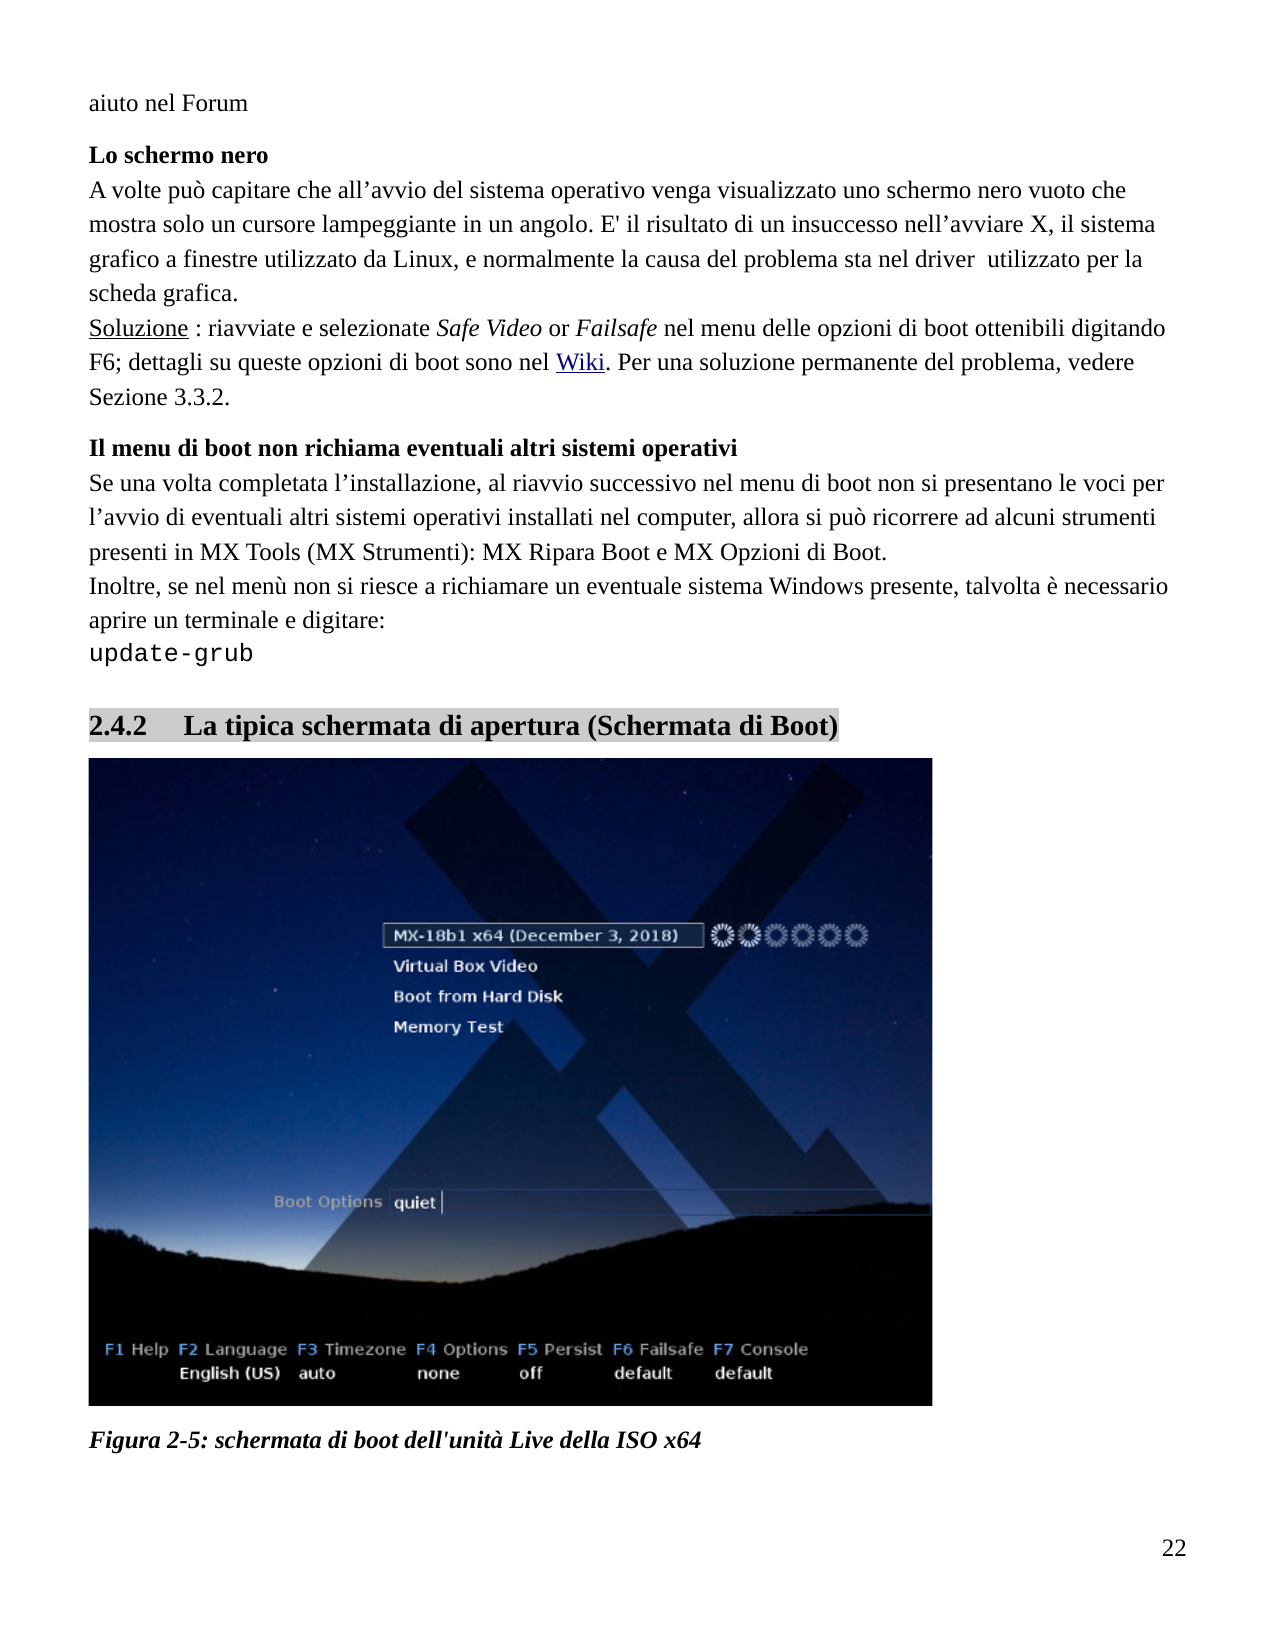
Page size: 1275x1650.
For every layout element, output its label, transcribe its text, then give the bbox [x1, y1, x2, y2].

text Lo schermo nero [88, 140, 1186, 169]
text Inoltre, se nel menù non si riesce a richiamare un eventuale sistema Windows presente, talvolta è necessario aprire un terminale e digitare: [88, 571, 1186, 634]
text Il menu di boot non richiama eventuali altri sistemi operativi [88, 433, 1186, 462]
subtitle 2.4.2 La tipica schermata di apertura (Schermata di Boot) [839, 708, 1186, 742]
text update-grub [88, 640, 1186, 668]
picture [88, 758, 933, 1406]
text A volte può capitare che all’avvio del sistema operativo venga visualizzato uno schermo nero vuoto che mostra solo un cursore lampeggiante in un angolo. E' il risultato di un insuccesso nell’avviare X, il sistema grafico a finestre utilizzato da Linux, e normalmente la causa del problema sta nel driver utilizzato per la scheda grafica. [88, 175, 1186, 307]
text Se una volta completata l’installazione, al riavvio successivo nel menu di boot non si presentano le voci per l’avvio di eventuali altri sistemi operativi installati nel computer, allora si può ricorrere ad alcuni strumenti presenti in MX Tools (MX Strumenti): MX Ripara Boot e MX Opzioni di Boot. [88, 468, 1186, 565]
text Soluzione : riavviate e selezionate Safe Video or Failsafe nel menu delle opzioni di boot ottenibili digitando F6; dettagli su queste opzioni di boot sono nel Wiki. Per una soluzione permanente del problema, vedere Sezione 3.3.2. [88, 313, 1186, 410]
text aiuto nel Forum [88, 88, 1186, 117]
text Figura 2-5: schermata di boot dell'unità Live della ISO x64 [88, 1425, 1186, 1454]
